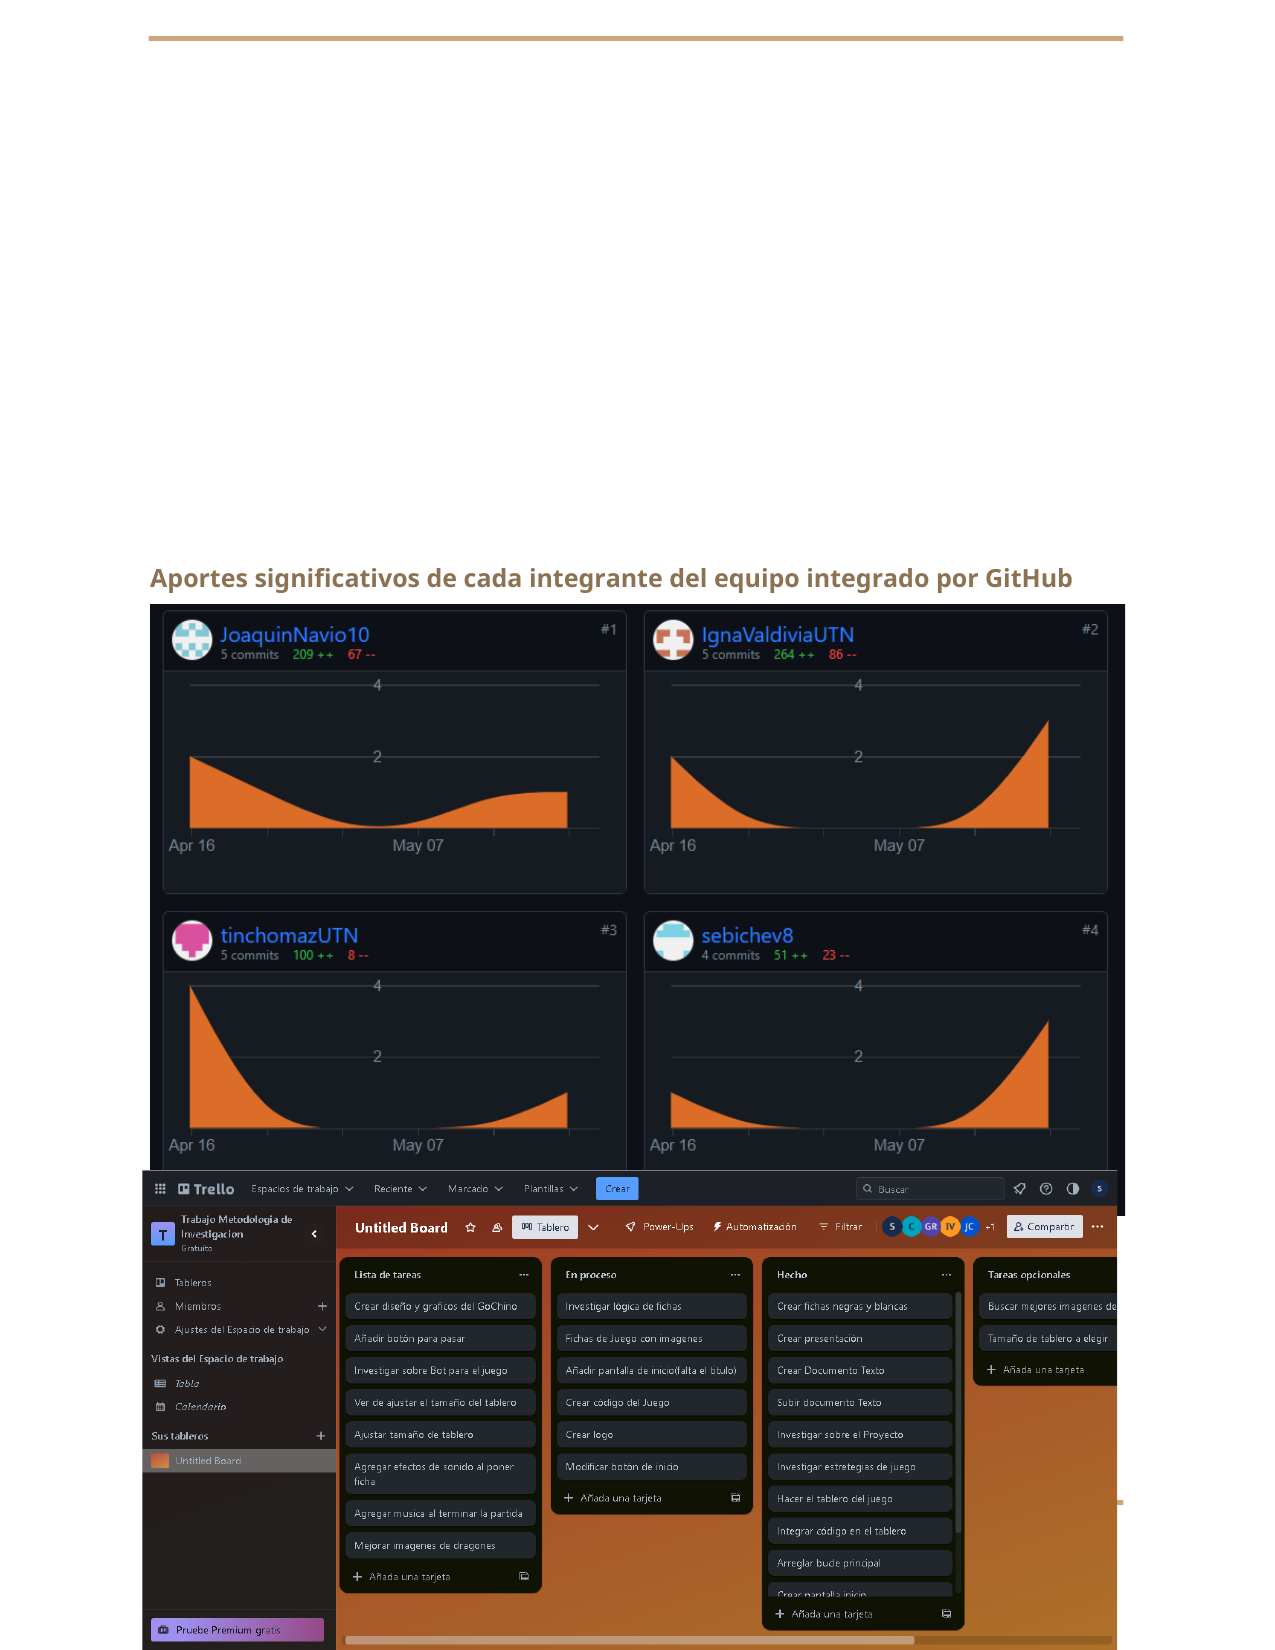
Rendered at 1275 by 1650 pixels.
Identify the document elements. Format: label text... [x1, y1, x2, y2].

subtitle Aportes significativos de cada integrante del equipo integrado por GitHubThe product BackLog (Trello) [150, 560, 1125, 604]
